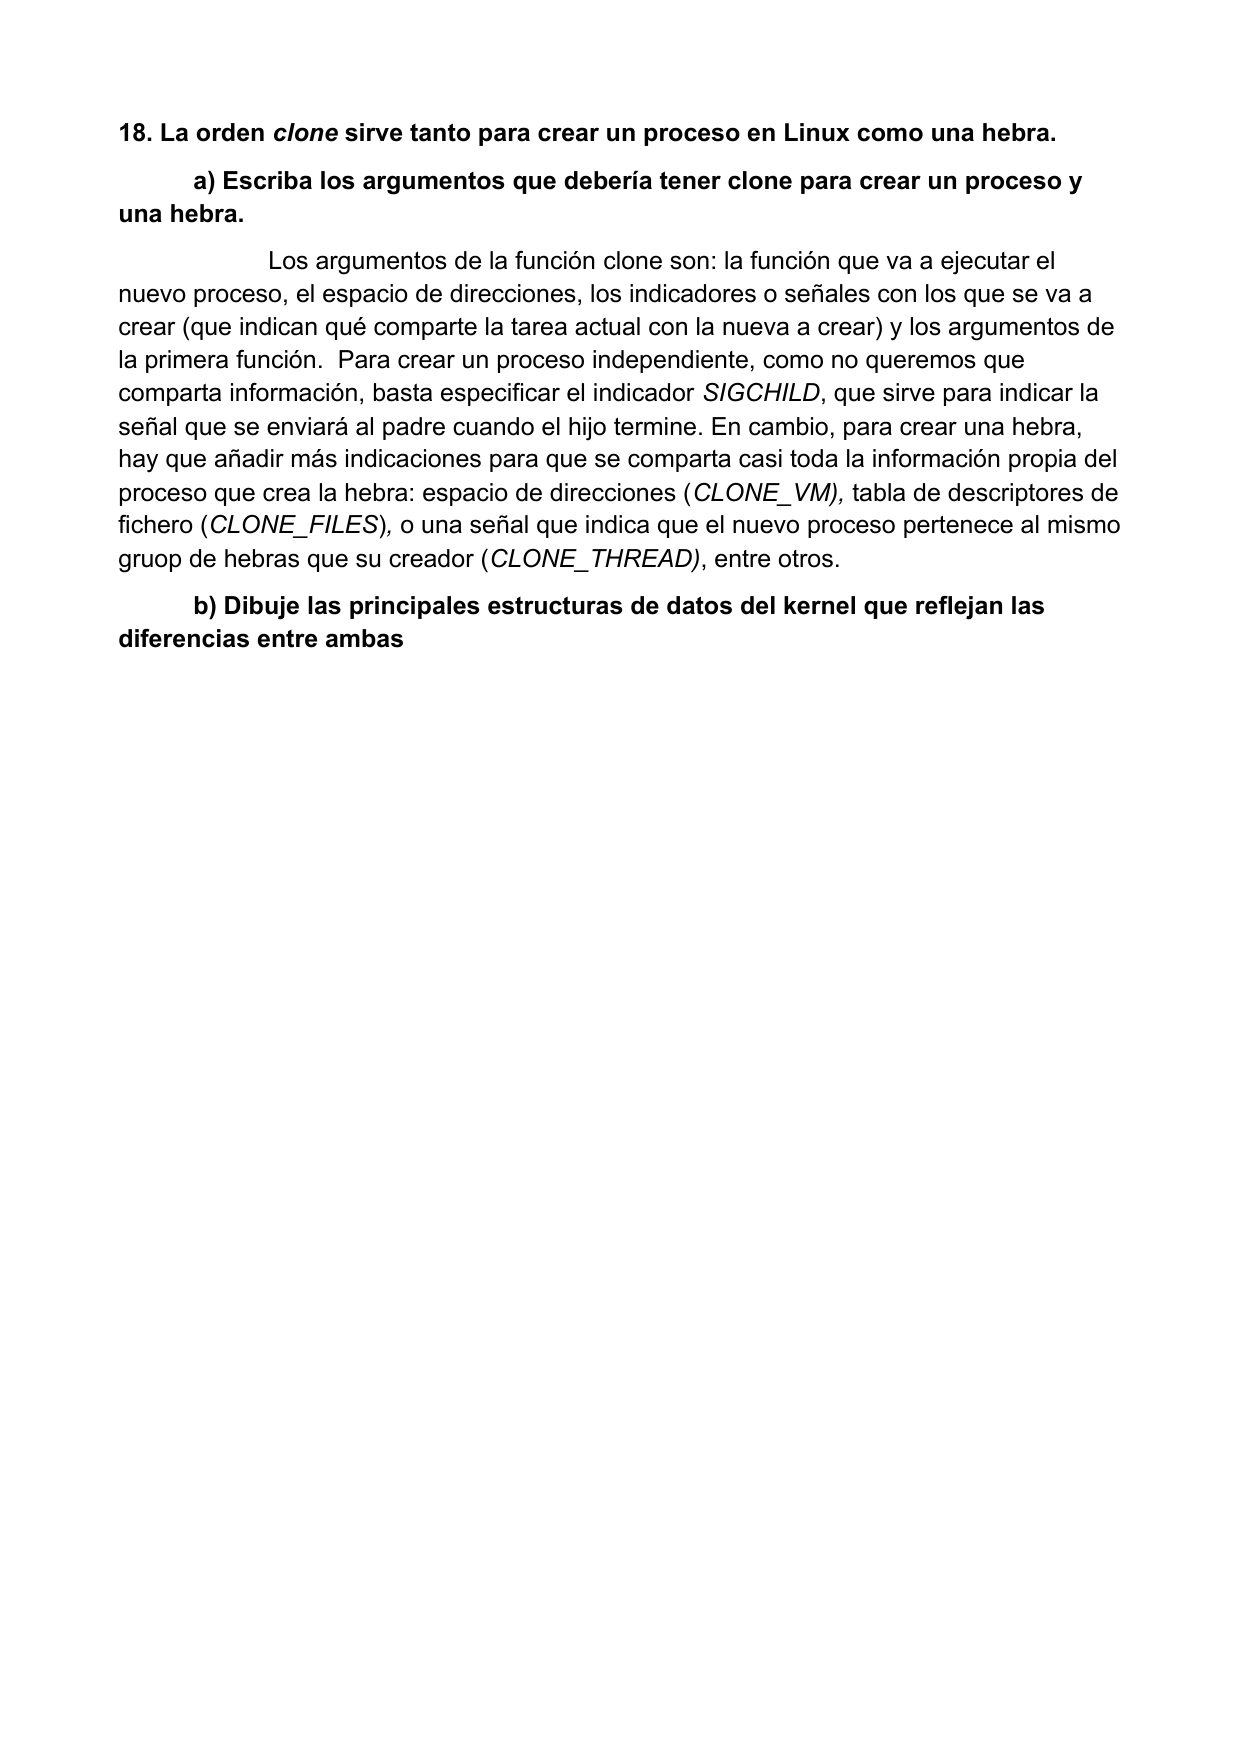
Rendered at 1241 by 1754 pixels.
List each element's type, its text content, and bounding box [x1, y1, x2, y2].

text Los argumentos de la función clone son: la función que va a ejecutar el nuevo proceso, el espacio de direcciones, los indicadores o señales con los que se va a crear (que indican qué comparte la tarea actual con la nueva a crear) y los argumentos de la primera función. Para crear un proceso independiente, como no queremos que comparta información, basta especificar el indicador SIGCHILD, que sirve para indicar la señal que se enviará al padre cuando el hijo termine. En cambio, para crear una hebra, hay que añadir más indicaciones para que se comparta casi toda la información propia del proceso que crea la hebra: espacio de direcciones (CLONE_VM), tabla de descriptores de fichero (CLONE_FILES), o una señal que indica que el nuevo proceso pertenece al mismo gruop de hebras que su creador (CLONE_THREAD), entre otros. [118, 246, 1122, 572]
text 18. La orden clone sirve tanto para crear un proceso en Linux como una hebra. [118, 118, 1122, 147]
text a) Escriba los argumentos que debería tener clone para crear un proceso y una hebra. [118, 166, 1122, 227]
text b) Dibuje las principales estructuras de datos del kernel que reflejan las diferencias entre ambas [118, 591, 1122, 653]
